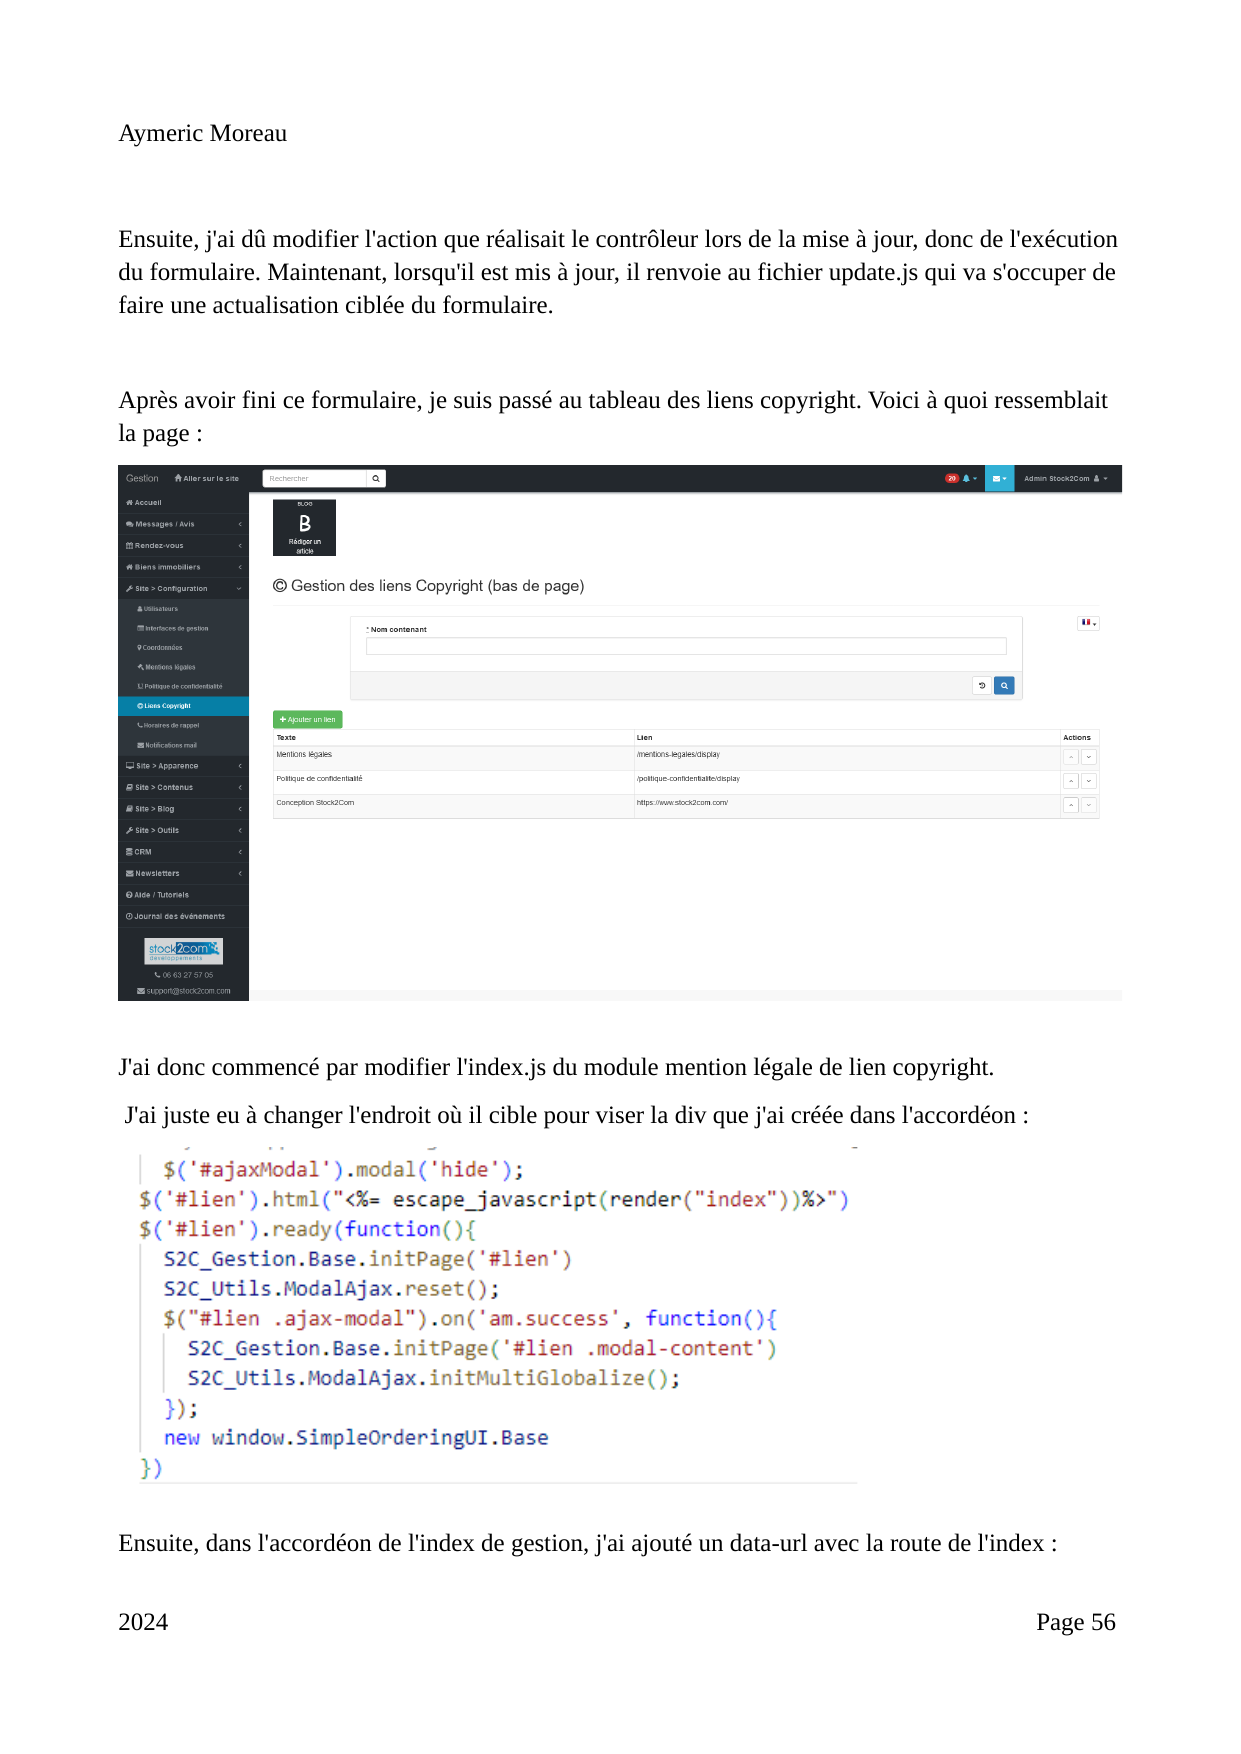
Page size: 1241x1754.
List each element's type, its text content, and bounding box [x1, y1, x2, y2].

text J'ai donc commencé par modifier l'index.js du module mention légale de lien copyright. [118, 1052, 1122, 1081]
picture [118, 465, 1123, 1001]
text Après avoir fini ce formulaire, je suis passé au tableau des liens copyright. Voici à quoi ressemblait la page : [118, 385, 1122, 447]
picture [135, 1147, 858, 1484]
picture [167, 704, 187, 708]
text Ensuite, j'ai dû modifier l'action que réalisait le contrôleur lors de la mise à jour, donc de l'exécution du formulaire. Maintenant, lorsqu'il est mis à jour, il renvoie au fichier update.js qui va s'occuper de faire une actualisation ciblée du formulaire. [118, 224, 1122, 319]
text Ensuite, dans l'accordéon de l'index de gestion, j'ai ajouté un data-url avec la route de l'index : [118, 1528, 1122, 1557]
text J'ai juste eu à changer l'endroit où il cible pour viser la div que j'ai créée dans l'accordéon : [118, 1100, 1122, 1128]
